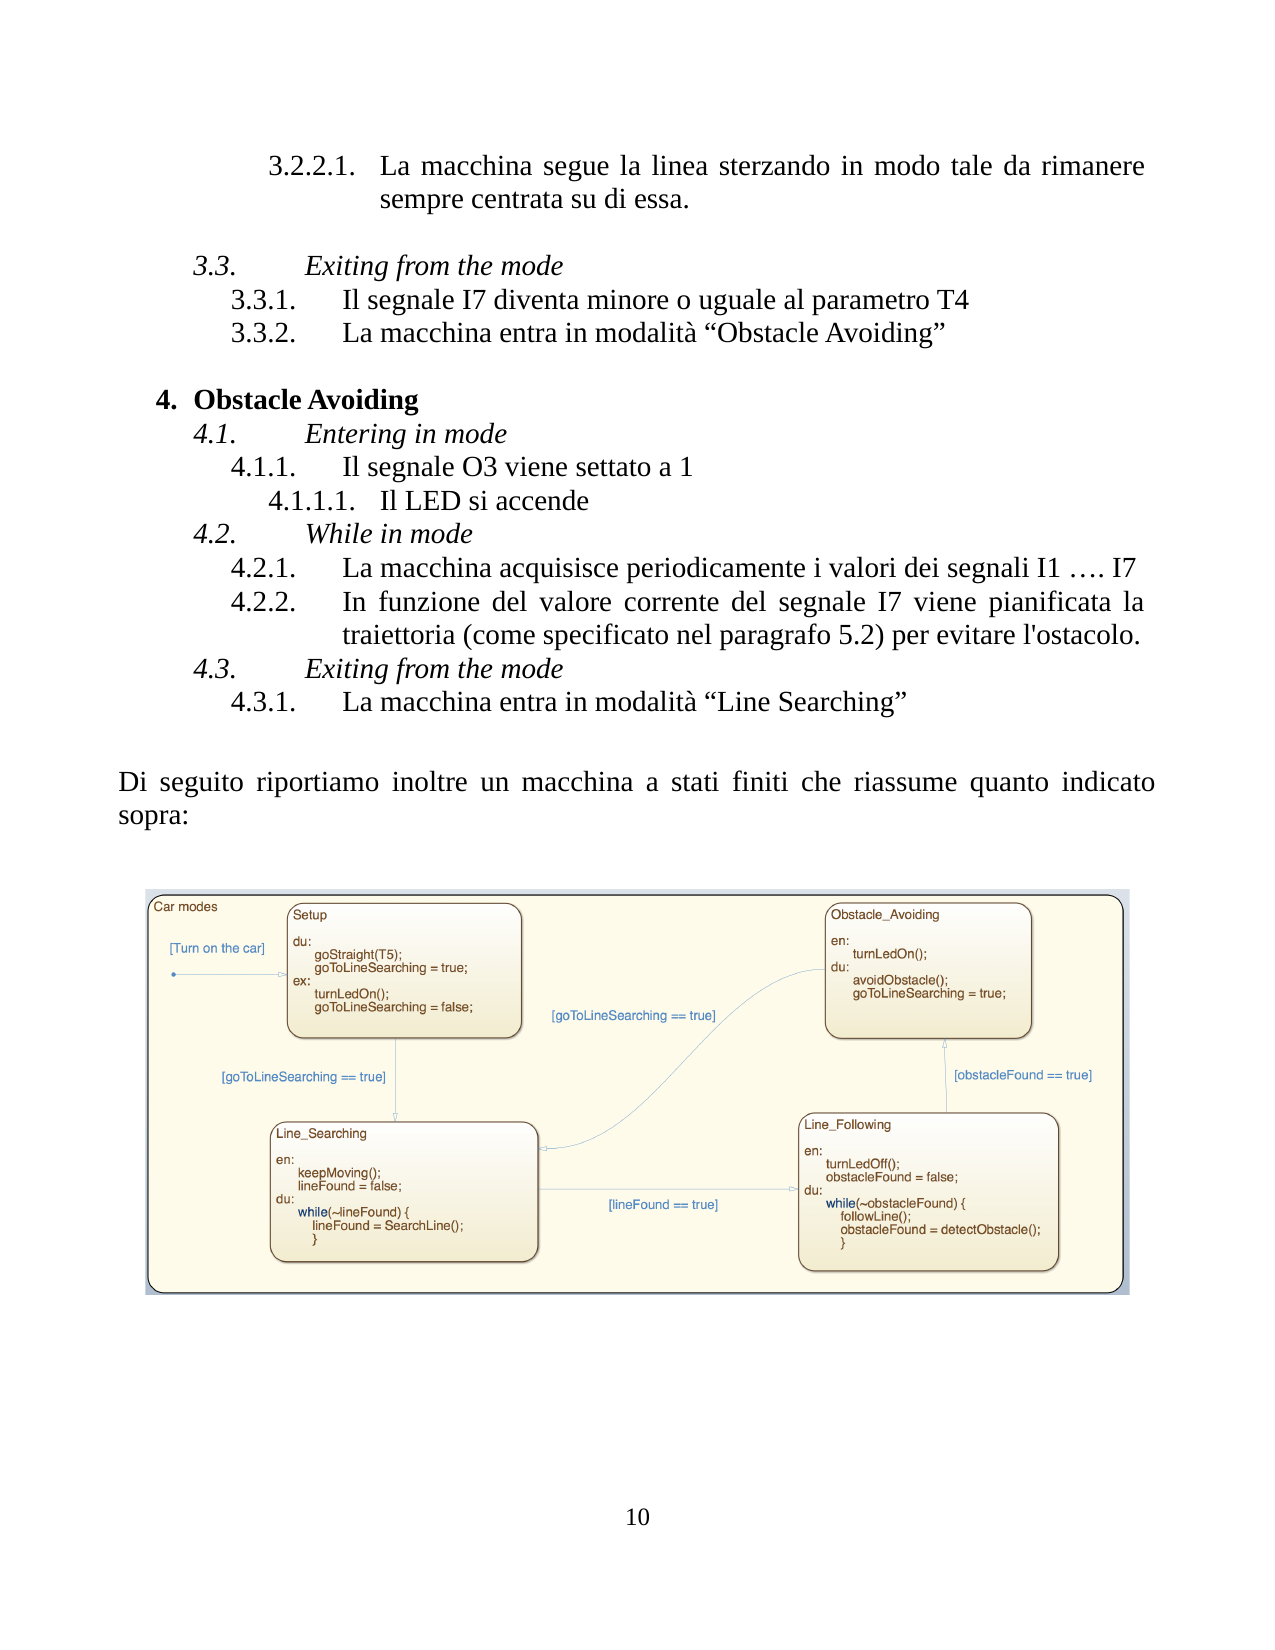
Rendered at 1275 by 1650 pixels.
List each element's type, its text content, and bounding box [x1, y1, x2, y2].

list La macchina segue la linea sterzando in modo tale da rimanere sempre centrata su di essa. [268, 148, 1157, 215]
list Exiting from the mode [193, 651, 1157, 684]
list Obstacle Avoiding [156, 382, 1157, 416]
list Il segnale I7 diventa minore o uguale al parametro T4 [231, 282, 1157, 315]
list Entering in mode [193, 416, 1157, 449]
list While in mode [193, 517, 1157, 550]
text Di seguito riportiamo inoltre un macchina a stati finiti che riassume quanto indicato sopra: [118, 764, 1157, 831]
list La macchina entra in modalità “Line Searching” [231, 684, 1157, 718]
list Exiting from the mode [193, 248, 1157, 282]
list In funzione del valore corrente del segnale I7 viene pianificata la traiettoria (come specificato nel paragrafo 5.2) per evitare l'ostacolo. [231, 584, 1157, 651]
list Il segnale O3 viene settato a 1 [231, 449, 1157, 483]
list La macchina acquisisce periodicamente i valori dei segnali I1 …. I7 [231, 550, 1157, 584]
list Il LED si accende [268, 483, 1157, 517]
picture [145, 889, 1130, 1295]
list La macchina entra in modalità “Obstacle Avoiding” [231, 315, 1157, 349]
